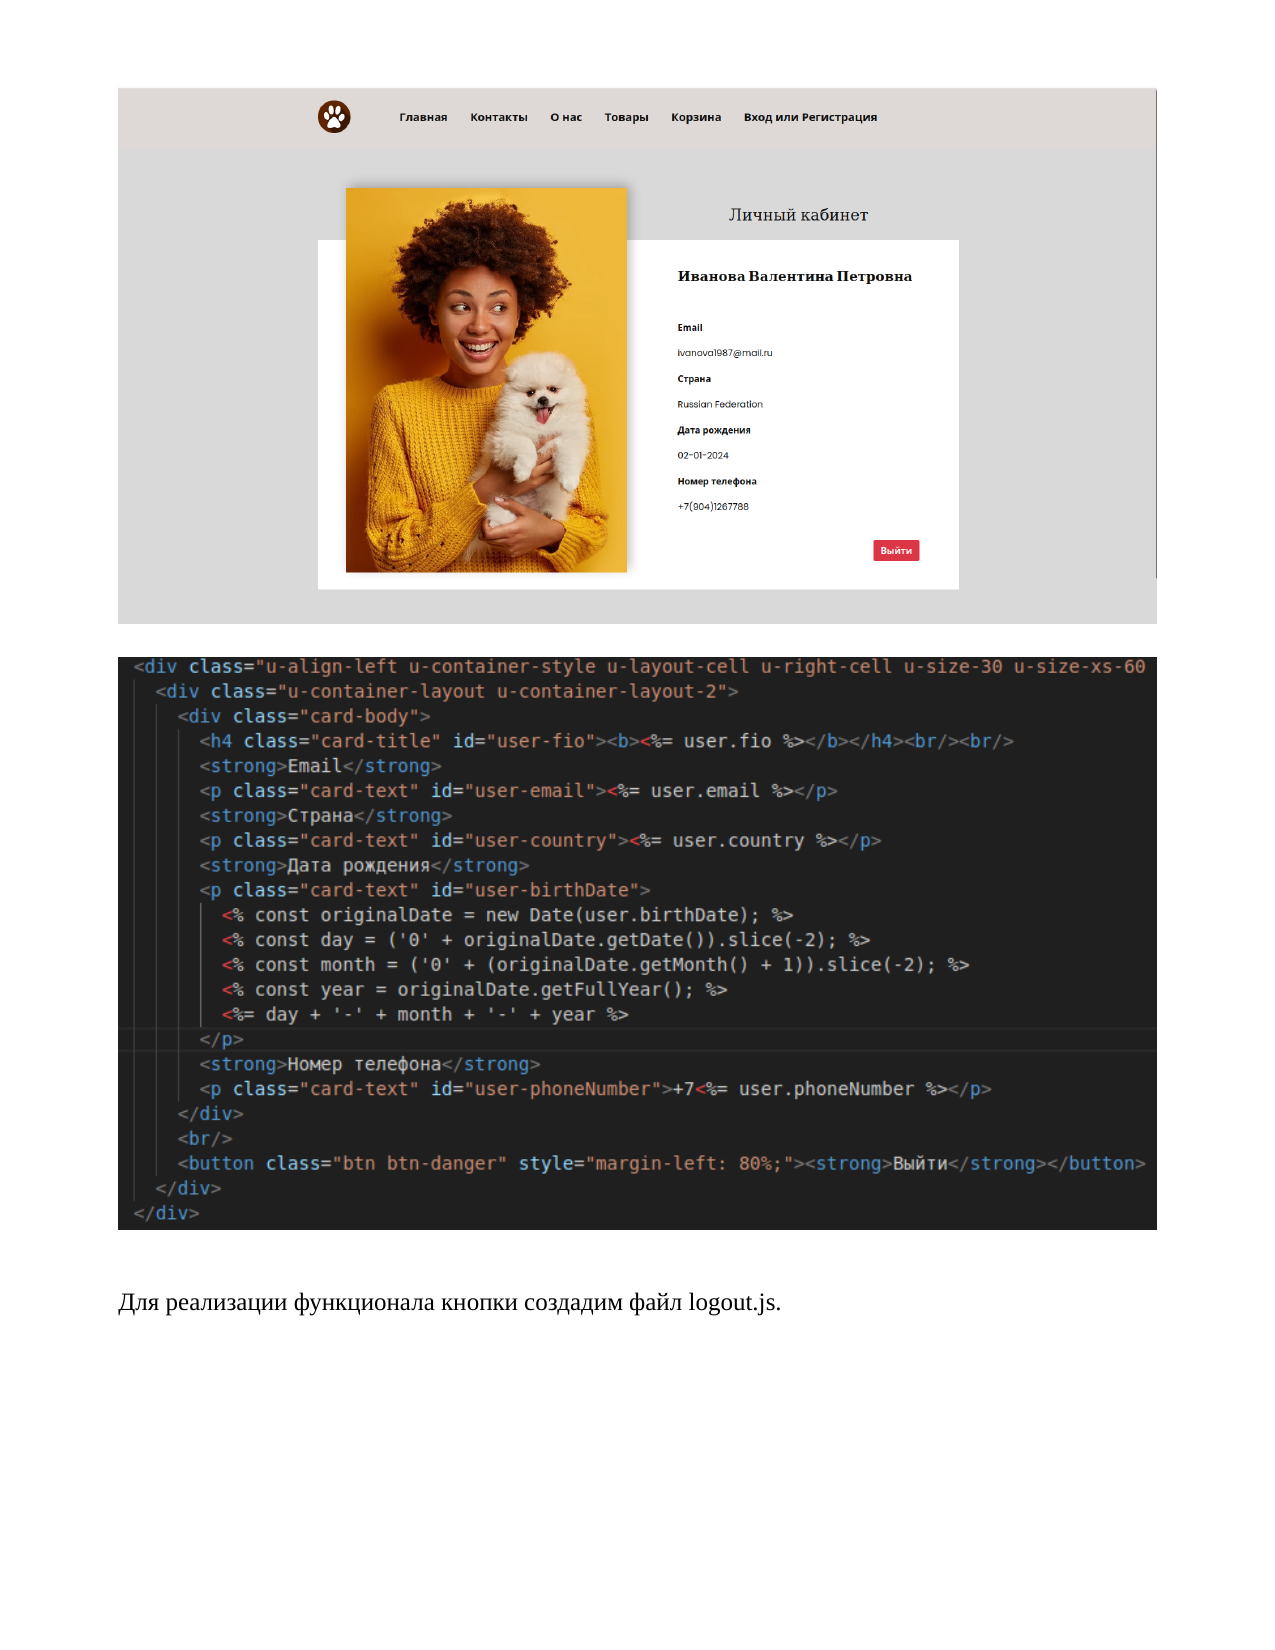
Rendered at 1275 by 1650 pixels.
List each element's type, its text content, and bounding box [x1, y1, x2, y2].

picture [118, 657, 1157, 1230]
picture [118, 86, 1157, 624]
text Для реализации функционала кнопки создадим файл logout.js. [118, 1287, 1157, 1316]
